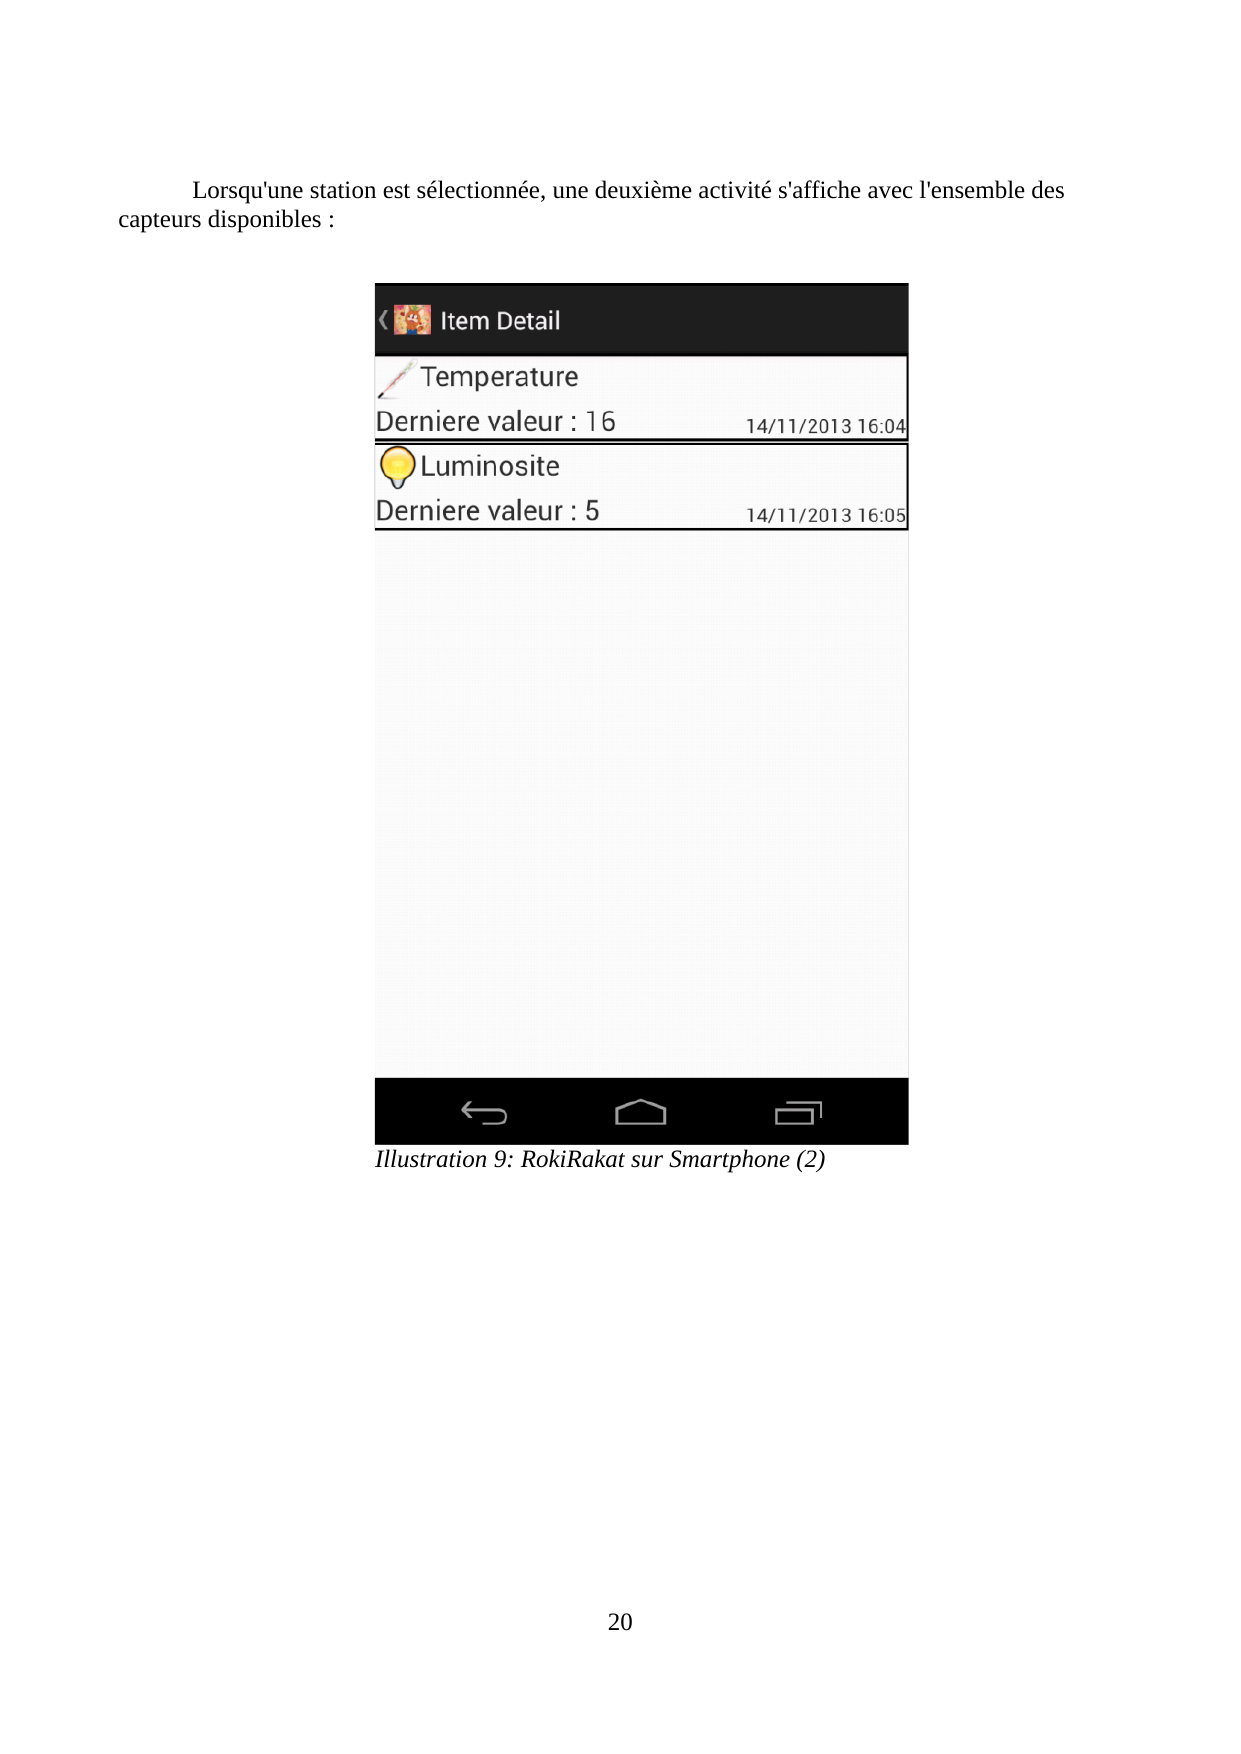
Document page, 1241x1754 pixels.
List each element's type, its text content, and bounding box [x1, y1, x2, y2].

picture [374, 283, 909, 1145]
text [375, 271, 909, 283]
text Illustration 9: RokiRakat sur Smartphone (2) [375, 1145, 909, 1173]
text Lorsqu'une station est sélectionnée, une deuxième activité s'affiche avec l'ensemble des capteurs disponibles : [118, 176, 1122, 233]
